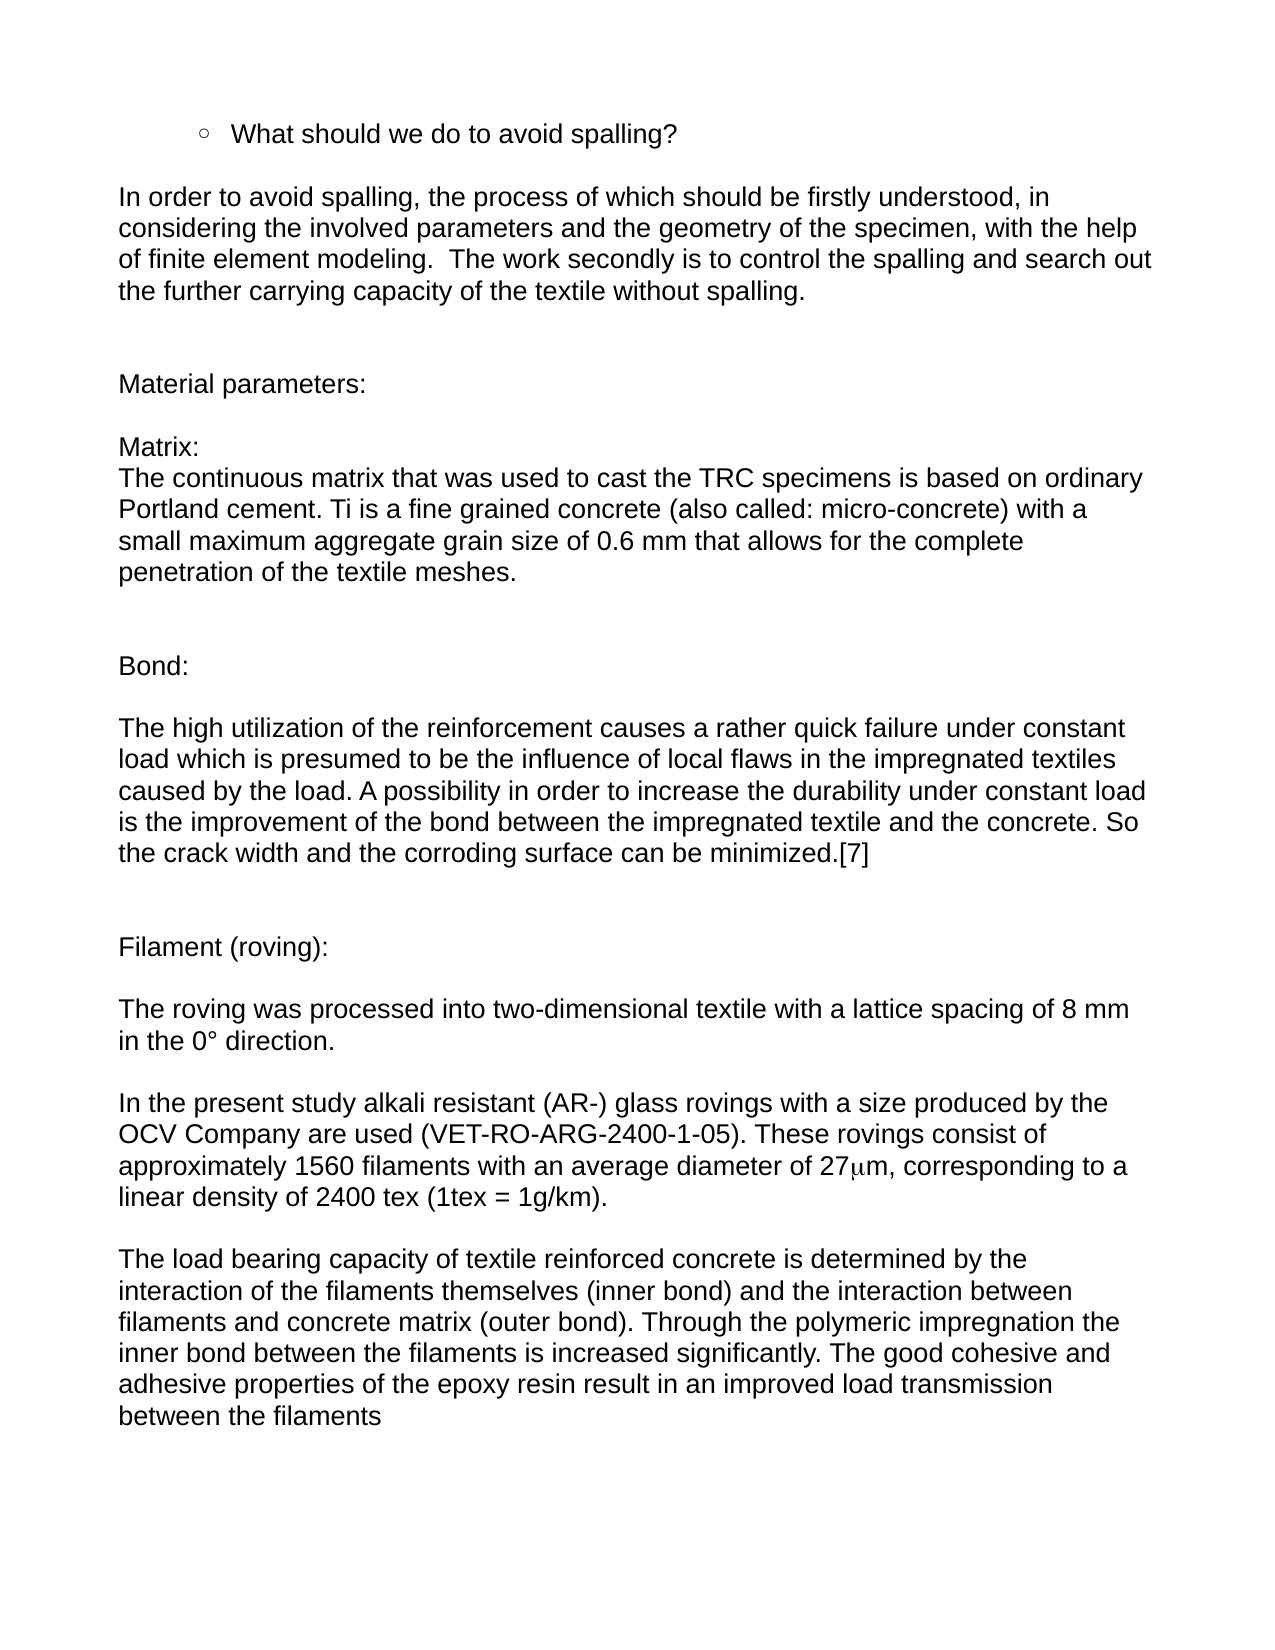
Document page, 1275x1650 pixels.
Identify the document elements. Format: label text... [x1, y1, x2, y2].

text In order to avoid spalling, the process of which should be firstly understood, in considering the involved parameters and the geometry of the specimen, with the help of finite element modeling. The work secondly is to control the spalling and search out the further carrying capacity of the textile without spalling. [118, 181, 1157, 306]
text The high utilization of the reinforcement causes a rather quick failure under constant load which is presumed to be the influence of local flaws in the impregnated textiles caused by the load. A possibility in order to increase the durability under constant load is the improvement of the bond between the impregnated textile and the concrete. So the crack width and the corroding surface can be minimized.[7] [118, 712, 1157, 868]
text Matrix: [118, 431, 1157, 462]
text The load bearing capacity of textile reinforced concrete is determined by the interaction of the filaments themselves (inner bond) and the interaction between filaments and concrete matrix (outer bond). Through the polymeric impregnation the inner bond between the filaments is increased significantly. The good cohesive and adhesive properties of the epoxy resin result in an improved load transmission between the filaments [118, 1243, 1157, 1431]
text In the present study alkali resistant (AR-) glass rovings with a size produced by the OCV Company are used (VET-RO-ARG-2400-1-05). These rovings consist of approximately 1560 filaments with an average diameter of 27mm, corresponding to a linear density of 2400 tex (1tex = 1g/km). [118, 1087, 1157, 1212]
list What should we do to avoid spalling? [193, 118, 1157, 149]
text Bond: [118, 649, 1157, 681]
text The roving was processed into two-dimensional textile with a lattice spacing of 8 mm in the 0° direction. [118, 993, 1157, 1056]
text Material parameters: [118, 368, 1157, 399]
text The continuous matrix that was used to cast the TRC specimens is based on ordinary Portland cement. Ti is a fine grained concrete (also called: micro-concrete) with a small maximum aggregate grain size of 0.6 mm that allows for the complete penetration of the textile meshes. [118, 462, 1157, 587]
text Filament (roving): [118, 931, 1157, 962]
